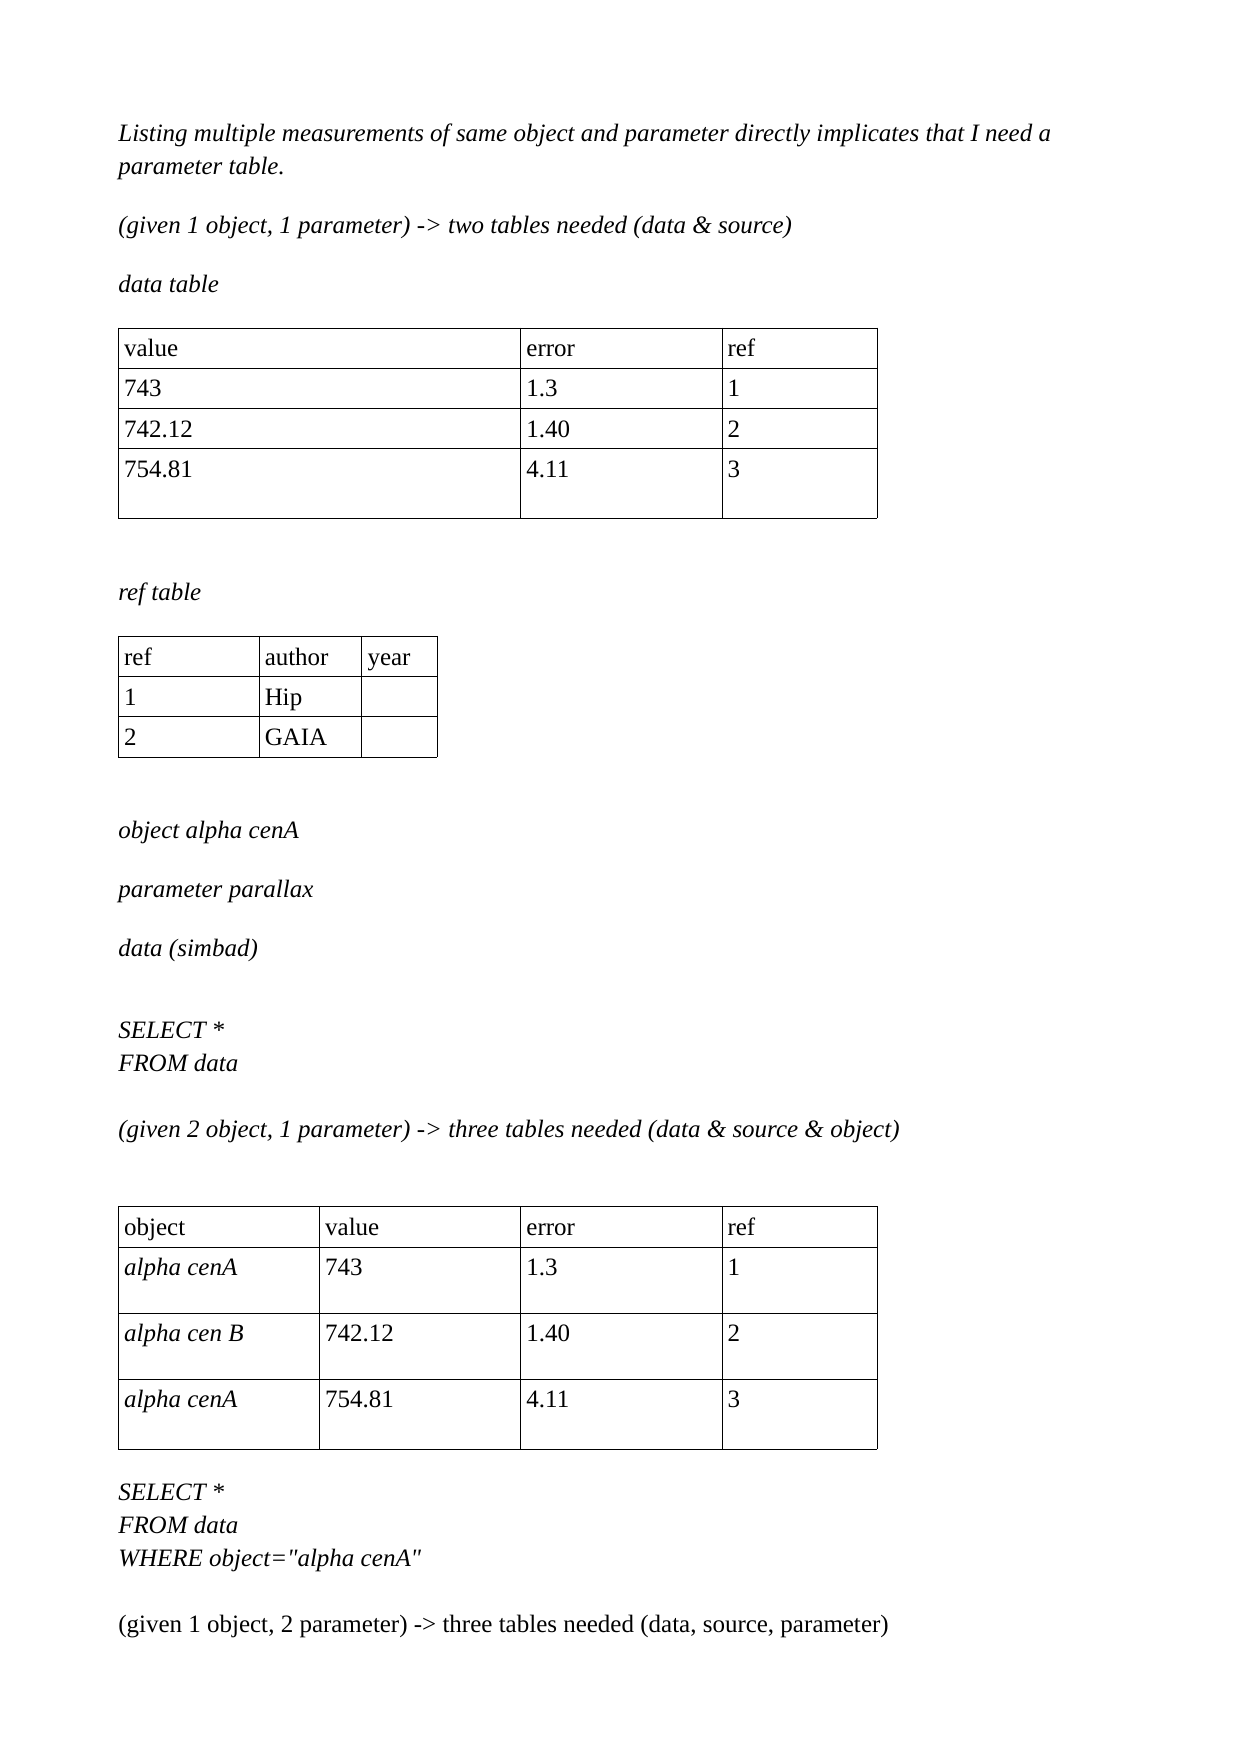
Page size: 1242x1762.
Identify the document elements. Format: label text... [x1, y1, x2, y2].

text (given 2 object, 1 parameter) -> three tables needed (data & source & object) [118, 1114, 1124, 1143]
text Listing multiple measurements of same object and parameter directly implicates that I need a parameter table. [118, 118, 1124, 180]
table_header value [119, 329, 520, 368]
table_cell GAIA [260, 717, 361, 757]
table_cell alpha cenA [119, 1248, 319, 1313]
table_cell 1 [119, 677, 259, 716]
table_header ref [723, 329, 877, 368]
table_cell alpha cenA [119, 1380, 319, 1448]
text ref table [118, 577, 1124, 606]
table_cell 2 [723, 1314, 877, 1379]
text data table [118, 269, 1124, 297]
text object alpha cenA [118, 816, 1124, 844]
table_cell 2 [723, 409, 877, 448]
text FROM data [118, 1048, 1124, 1077]
table_cell 743 [320, 1248, 520, 1313]
table_cell 3 [723, 449, 877, 518]
text parameter parallax [118, 874, 1124, 903]
table_cell [362, 717, 437, 757]
table_cell 1.3 [521, 1248, 722, 1313]
table_cell 742.12 [119, 409, 520, 448]
table_cell alpha cen B [119, 1314, 319, 1379]
text FROM data [118, 1510, 1124, 1539]
text (given 1 object, 2 parameter) -> three tables needed (data, source, parameter) [118, 1609, 1124, 1638]
text SELECT * [118, 1015, 1124, 1044]
table_cell 754.81 [320, 1380, 520, 1448]
table_cell 1.40 [521, 409, 722, 448]
text (given 1 object, 1 parameter) -> two tables needed (data & source) [118, 210, 1124, 239]
table_cell 4.11 [521, 449, 722, 518]
table_cell 4.11 [521, 1380, 722, 1448]
table_header year [362, 637, 437, 676]
table_cell 1.3 [521, 369, 722, 408]
table_header ref [119, 637, 259, 676]
table_cell 754.81 [119, 449, 520, 518]
table_cell 743 [119, 369, 520, 408]
table_cell 1 [723, 1248, 877, 1313]
table_header ref [723, 1207, 877, 1247]
table_header error [521, 1207, 722, 1247]
text SELECT * [118, 1477, 1124, 1506]
table_header object [119, 1207, 319, 1247]
table_cell 1.40 [521, 1314, 722, 1379]
table_cell Hip [260, 677, 361, 716]
table_header value [320, 1207, 520, 1247]
table_header author [260, 637, 361, 676]
table_cell 2 [119, 717, 259, 757]
text data (simbad) [118, 933, 1124, 962]
text WHERE object="alpha cenA" [118, 1543, 1124, 1572]
table_cell 3 [723, 1380, 877, 1448]
table_cell [362, 677, 437, 716]
table_cell 1 [723, 369, 877, 408]
table_header error [521, 329, 722, 368]
table_cell 742.12 [320, 1314, 520, 1379]
